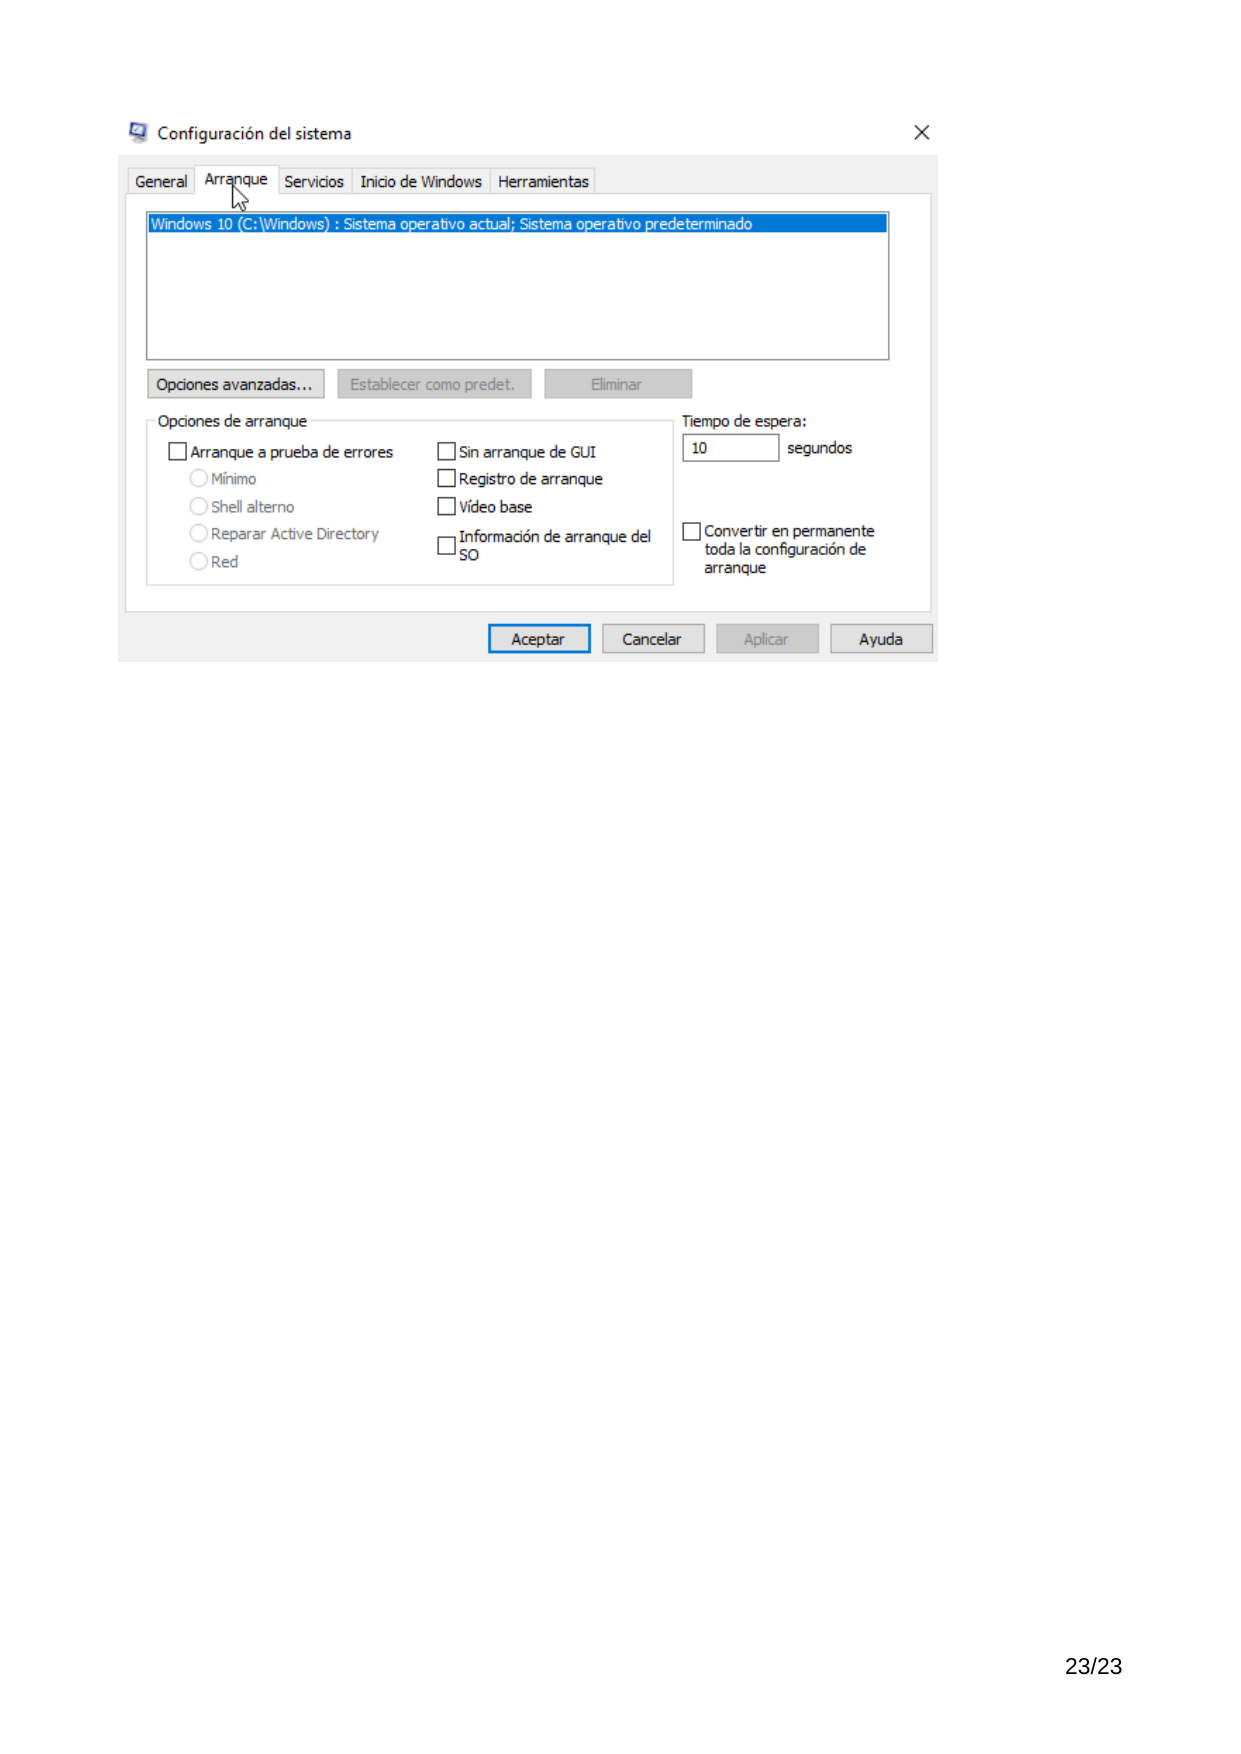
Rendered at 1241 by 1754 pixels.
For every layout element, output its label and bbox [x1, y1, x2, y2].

picture [118, 118, 939, 662]
